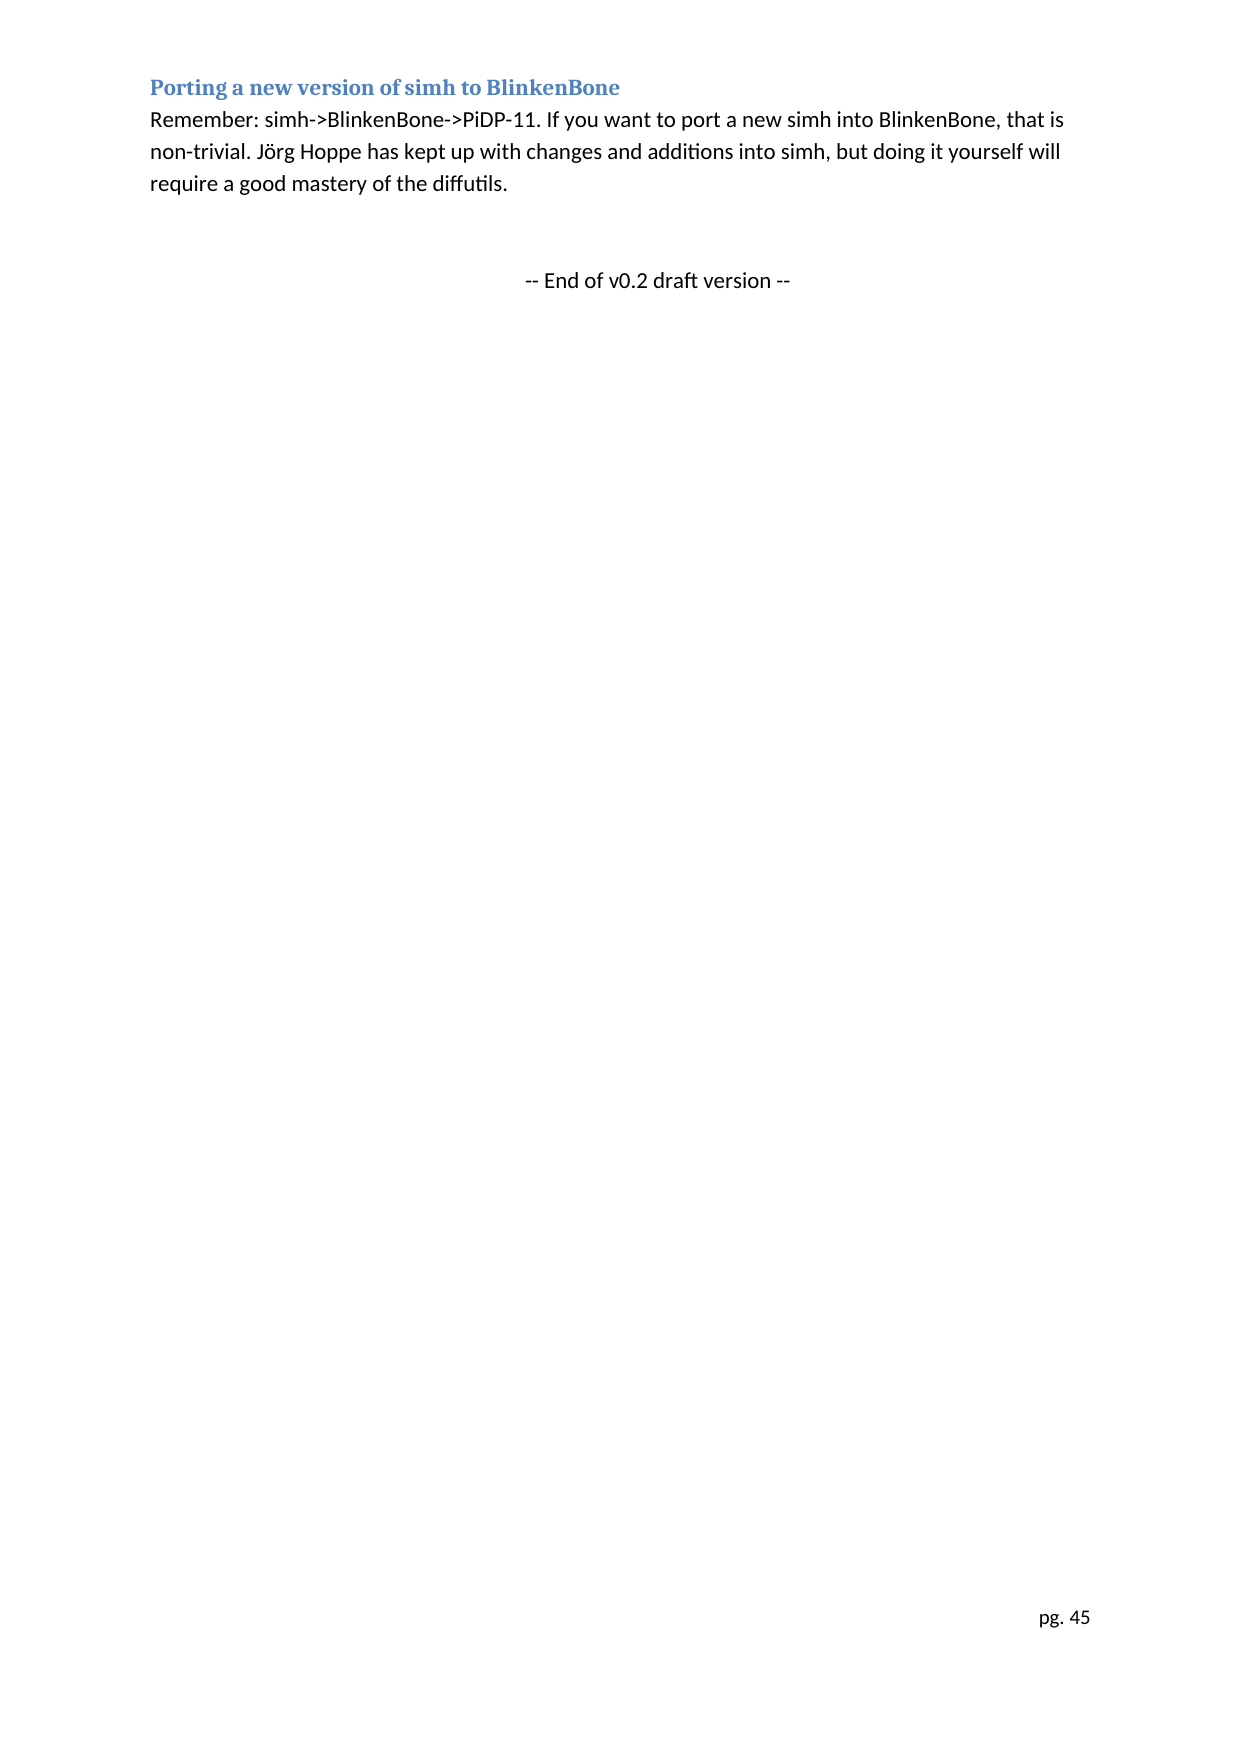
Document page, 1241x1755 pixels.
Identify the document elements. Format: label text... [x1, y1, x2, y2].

list -- End of v0.2 draft version -- [225, 266, 1090, 294]
text Remember: simh->BlinkenBone->PiDP-11. If you want to port a new simh into BlinkenBone, that is non-trivial. Jörg Hoppe has kept up with changes and additions into simh, but doing it yourself will require a good mastery of the diffutils. [150, 105, 1090, 198]
subtitle Porting a new version of simh to BlinkenBone [150, 75, 1090, 101]
